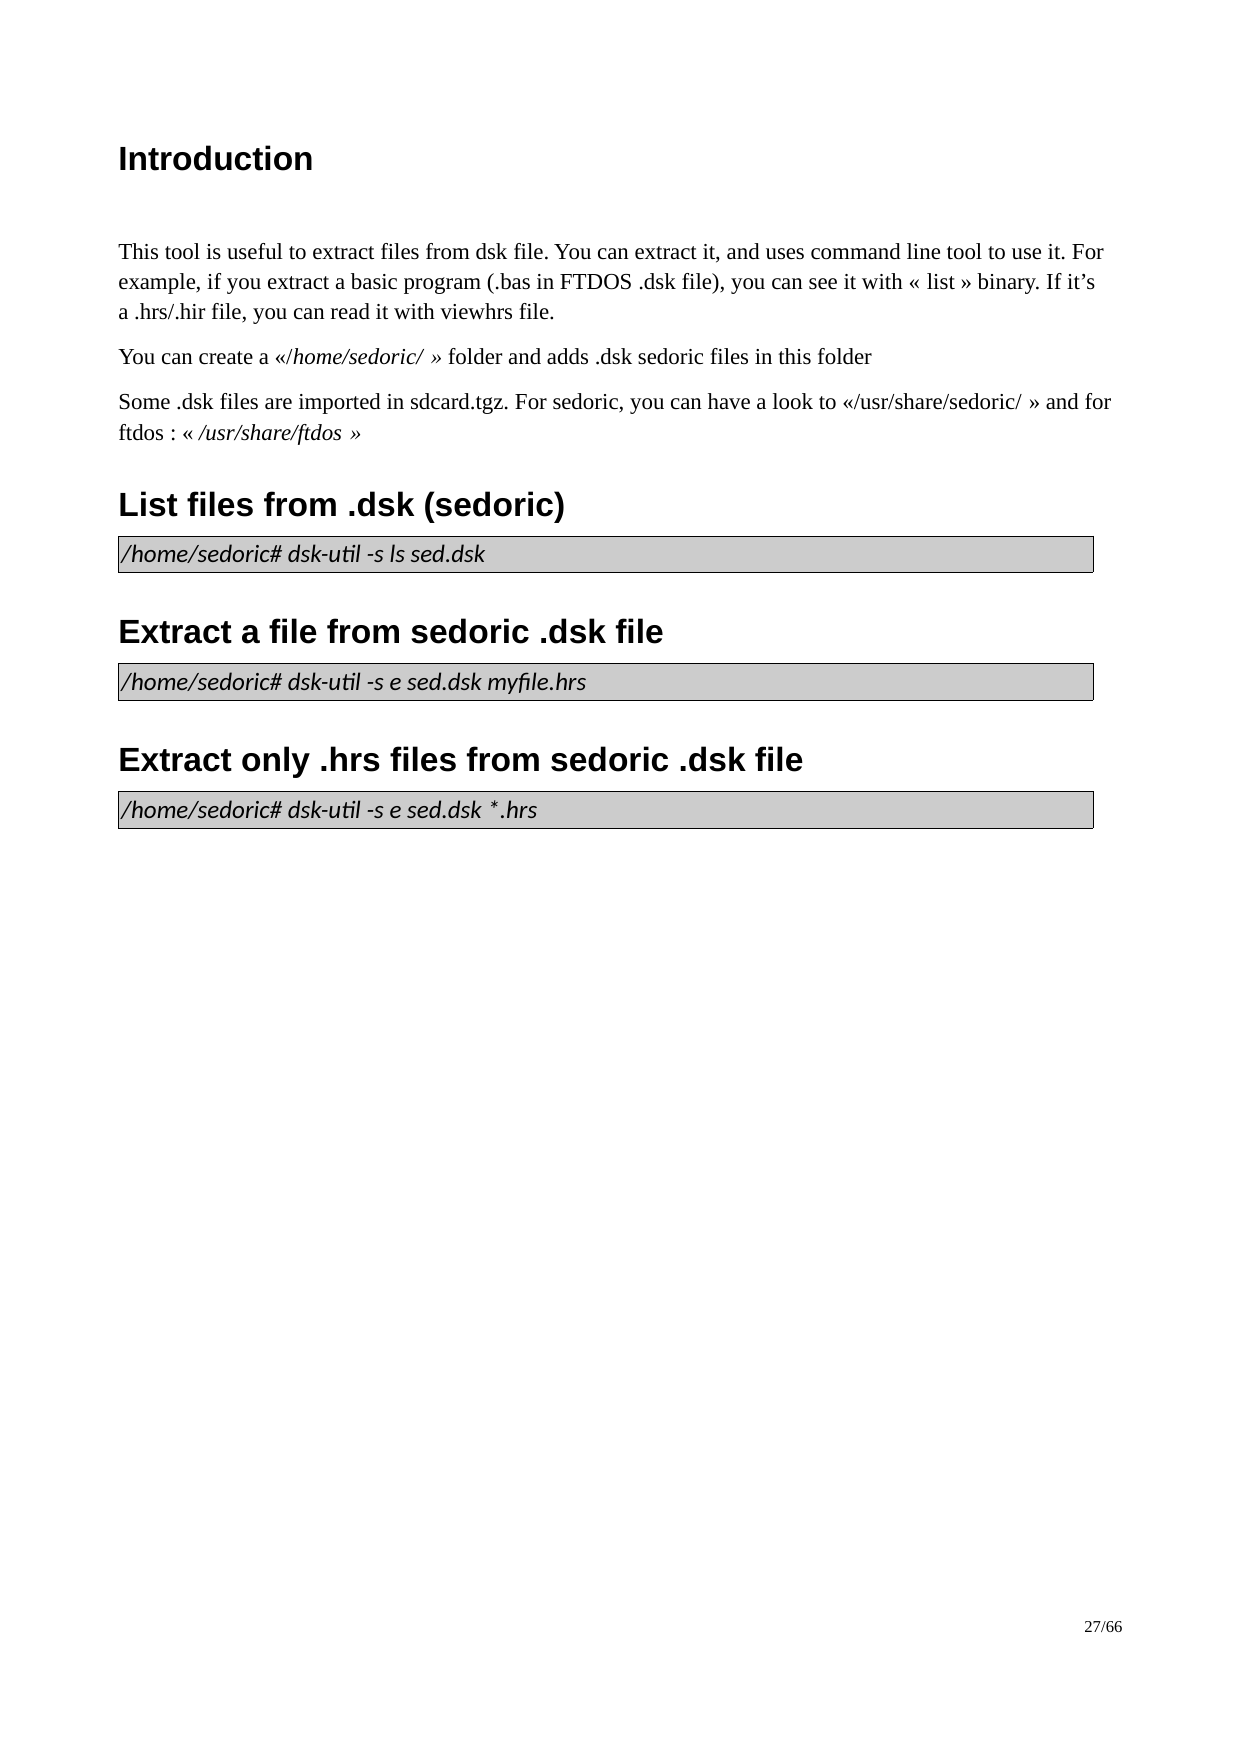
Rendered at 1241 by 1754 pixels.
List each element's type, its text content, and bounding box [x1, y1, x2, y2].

text You can create a «/home/sedoric/ » folder and adds .dsk sedoric files in this folder [118, 343, 1122, 370]
text /home/sedoric# dsk-util -s e sed.dsk *.hrs [119, 792, 1093, 828]
subtitle Extract only .hrs files from sedoric .dsk file [118, 740, 1122, 779]
text Some .dsk files are imported in sdcard.tgz. For sedoric, you can have a look to «/usr/share/sedoric/ » and for ftdos : « /usr/share/ftdos » [118, 388, 1122, 445]
text /home/sedoric# dsk-util -s e sed.dsk myfile.hrs [119, 664, 1093, 700]
text /home/sedoric# dsk-util -s ls sed.dsk [119, 537, 1093, 572]
subtitle Introduction [118, 139, 1122, 178]
subtitle Extract a file from sedoric .dsk file [118, 612, 1122, 651]
text This tool is useful to extract files from dsk file. You can extract it, and uses command line tool to use it. For example, if you extract a basic program (.bas in FTDOS .dsk file), you can see it with « list » binary. If it’s a .hrs/.hir file, you can read it with viewhrs file. [118, 238, 1122, 325]
subtitle List files from .dsk (sedoric) [118, 484, 1122, 523]
